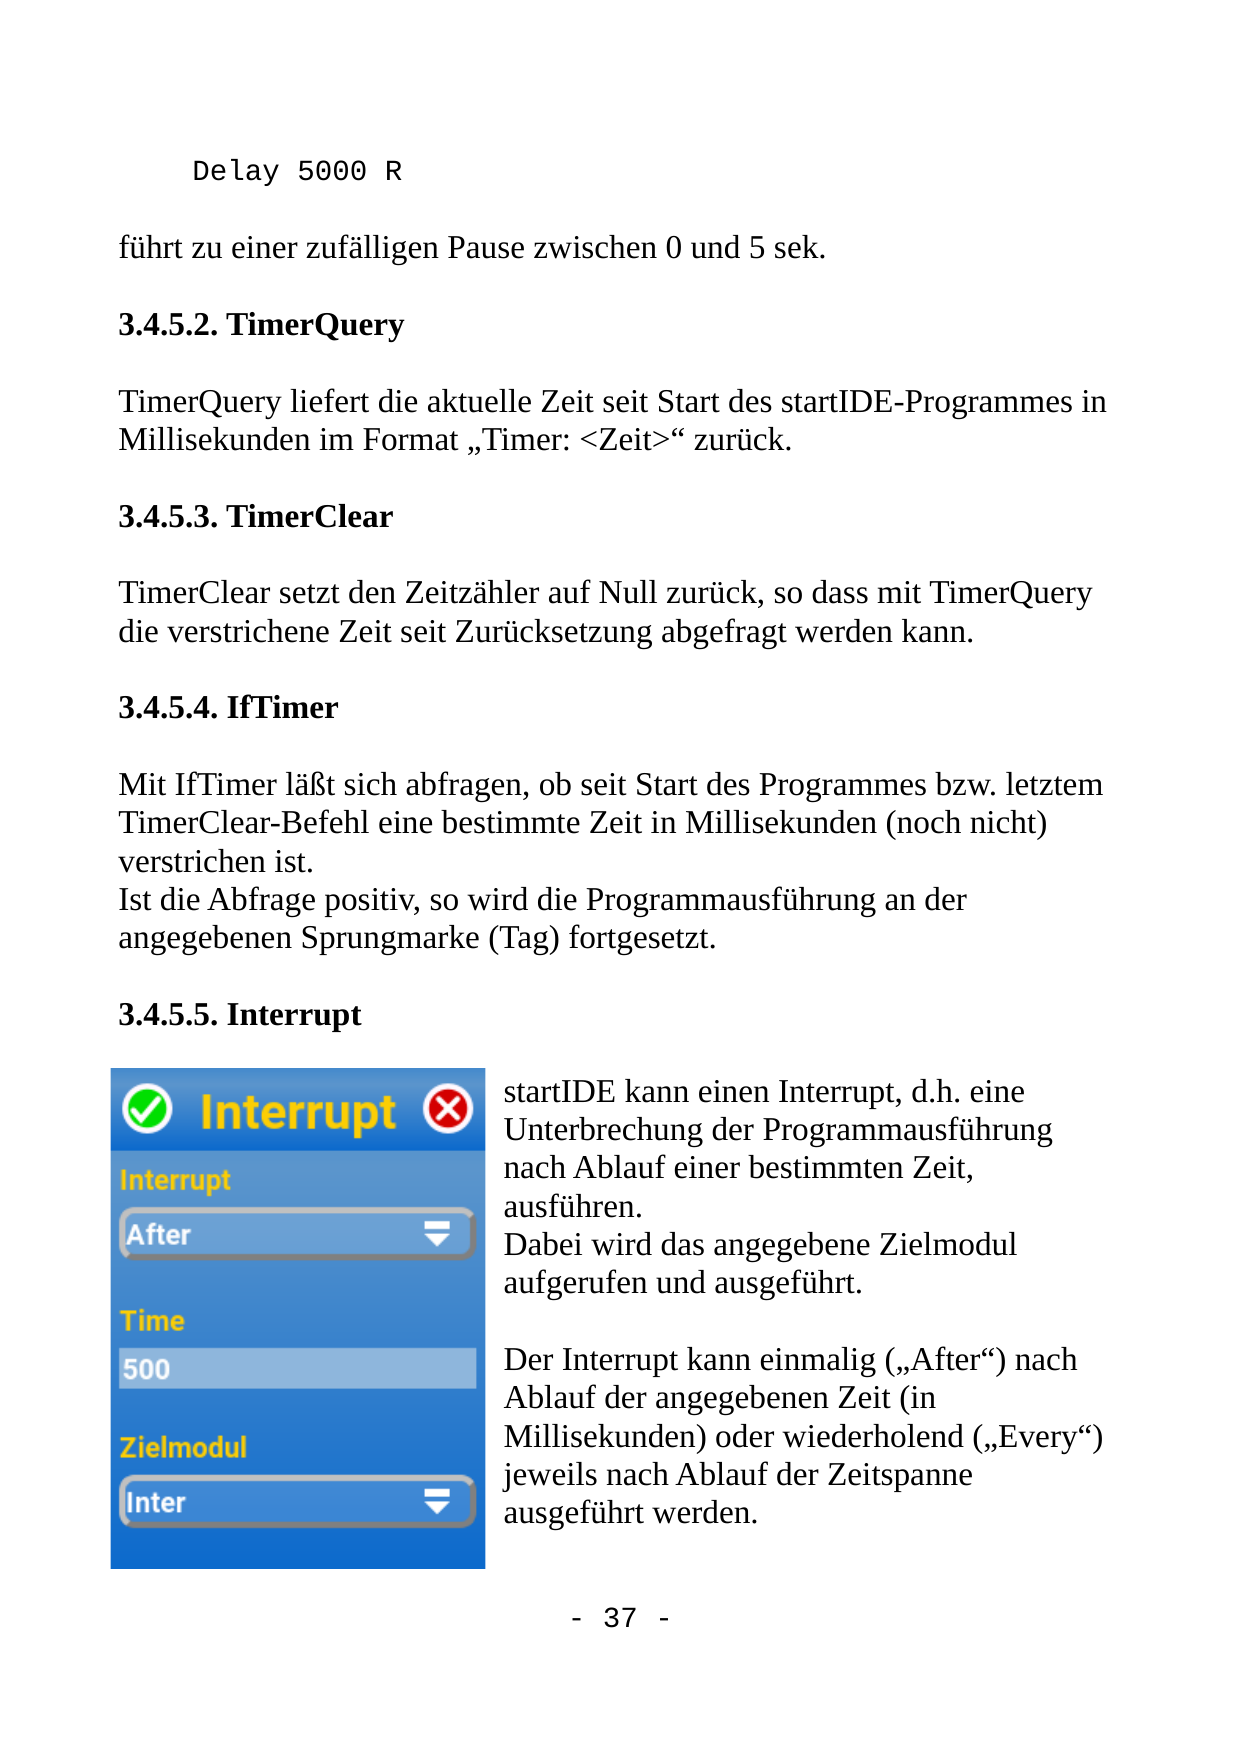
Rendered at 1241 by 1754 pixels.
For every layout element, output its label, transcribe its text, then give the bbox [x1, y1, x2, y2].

text Delay 5000 R [118, 156, 1122, 189]
text startIDE kann einen Interrupt, d.h. eine Unterbrechung der Programmausführung nach Ablauf einer bestimmten Zeit, ausführen. [486, 1071, 1122, 1224]
text führt zu einer zufälligen Pause zwischen 0 und 5 sek. [118, 228, 1122, 266]
text Dabei wird das angegebene Zielmodul aufgerufen und ausgeführt. [486, 1224, 1122, 1301]
text 3.4.5.4. IfTimer [118, 688, 1122, 726]
text Der Interrupt kann einmalig („After“) nach Ablauf der angegebenen Zeit (in Millisekunden) oder wiederholend („Every“) jeweils nach Ablauf der Zeitspanne ausgeführt werden. [486, 1339, 1122, 1531]
picture [110, 1068, 486, 1569]
text Ist die Abfrage positiv, so wird die Programmausführung an der angegebenen Sprungmarke (Tag) fortgesetzt. [118, 879, 1122, 956]
text TimerQuery liefert die aktuelle Zeit seit Start des startIDE-Programmes in Millisekunden im Format „Timer: <Zeit>“ zurück. [118, 381, 1122, 458]
text 3.4.5.3. TimerClear [118, 496, 1122, 534]
text 3.4.5.2. TimerQuery [118, 304, 1122, 343]
text 3.4.5.5. Interrupt [118, 994, 1122, 1033]
text TimerClear setzt den Zeitzähler auf Null zurück, so dass mit TimerQuery die verstrichene Zeit seit Zurücksetzung abgefragt werden kann. [118, 573, 1122, 649]
text Mit IfTimer läßt sich abfragen, ob seit Start des Programmes bzw. letztem TimerClear-Befehl eine bestimmte Zeit in Millisekunden (noch nicht) verstrichen ist. [118, 764, 1122, 879]
